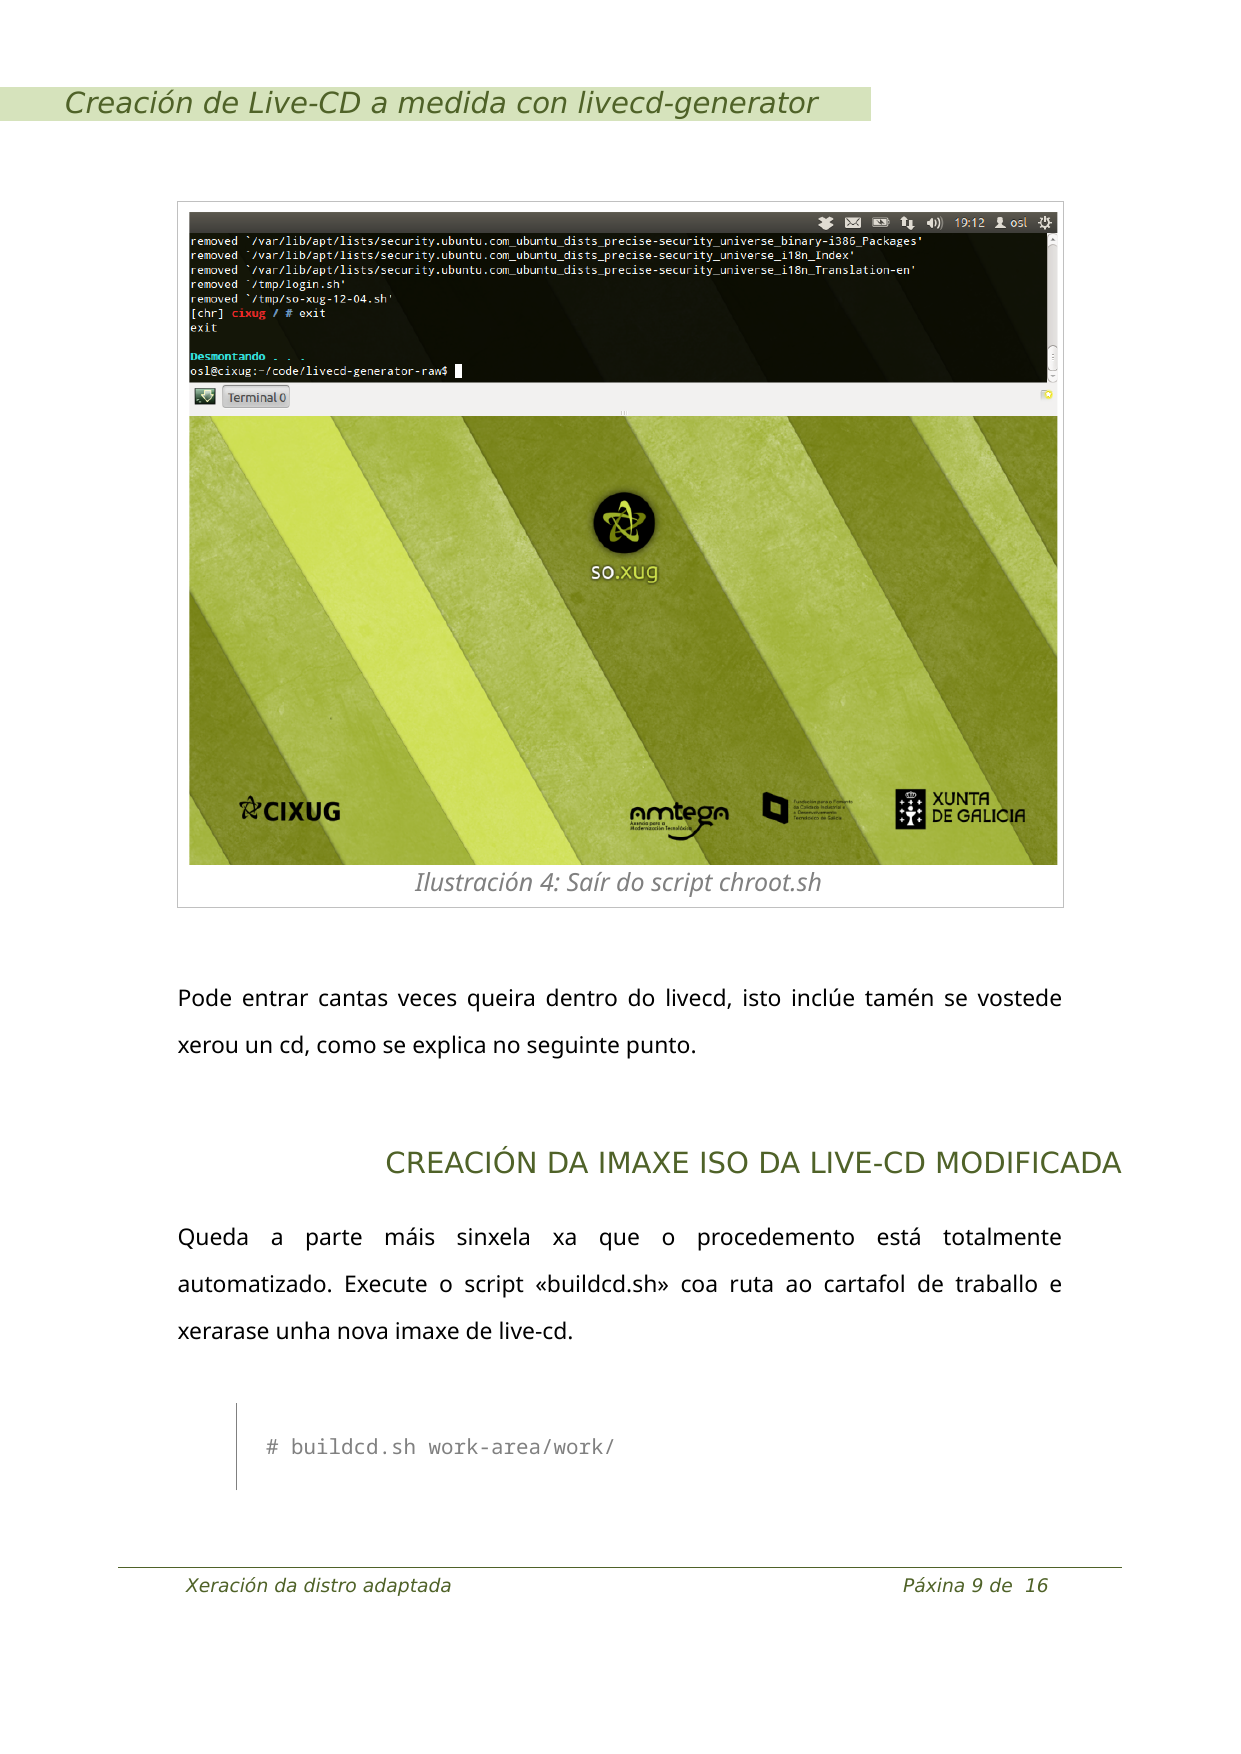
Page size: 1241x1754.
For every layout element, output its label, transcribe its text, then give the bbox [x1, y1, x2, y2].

subtitle Creación da imaxe iso da Live-CD modificada [118, 1147, 1122, 1181]
picture [189, 212, 1058, 865]
text # buildcd.sh work-area/work/ [237, 1403, 1063, 1490]
text Ilustración 4: Saír do script chroot.sh [245, 865, 995, 898]
text [178, 202, 1063, 907]
text Pode entrar cantas veces queira dentro do livecd, isto inclúe tamén se vostede xerou un cd, como se explica no seguinte punto. [177, 908, 1063, 1060]
text Queda a parte máis sinxela xa que o procedemento está totalmente automatizado. Execute o script «buildcd.sh» coa ruta ao cartafol de traballo e xerarase unha nova imaxe de live-cd. [177, 1221, 1063, 1346]
